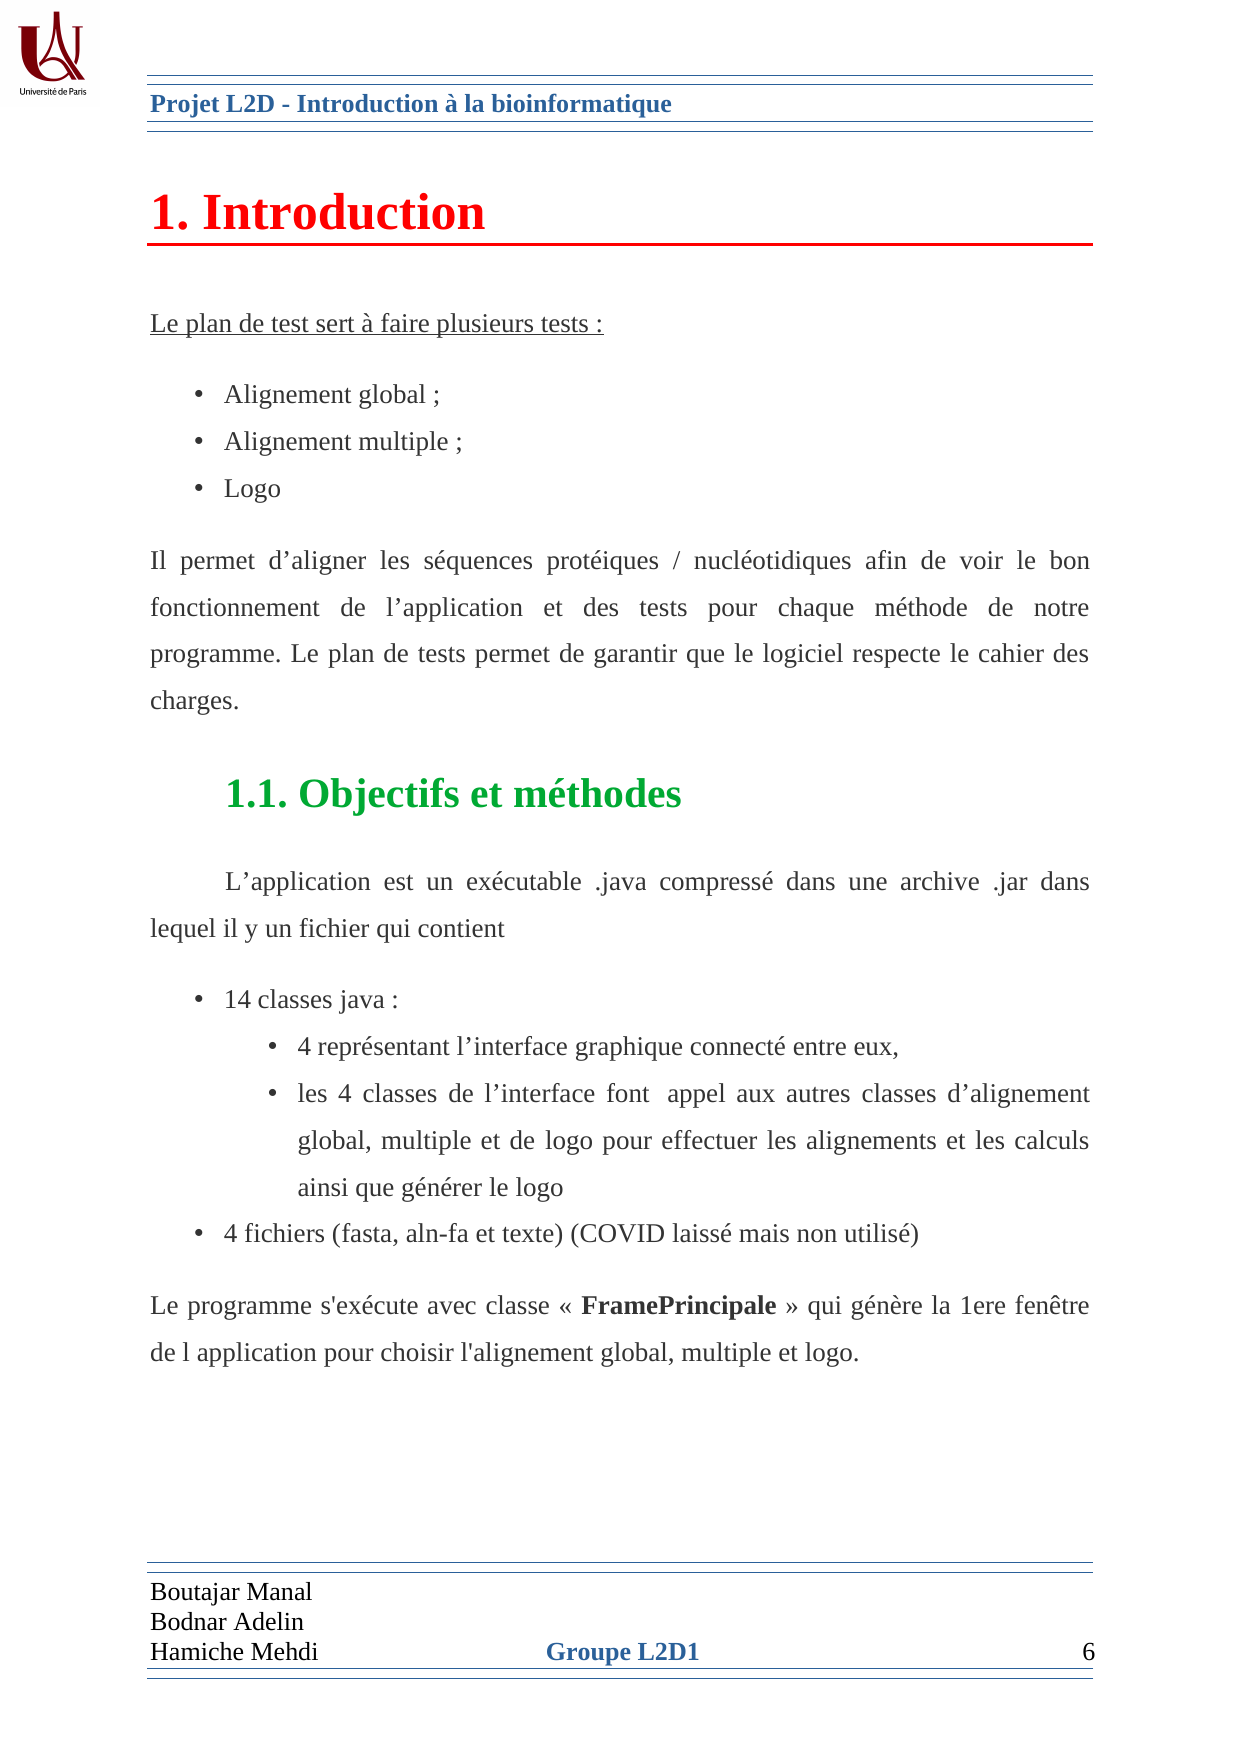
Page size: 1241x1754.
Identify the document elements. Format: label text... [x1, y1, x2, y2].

list 14 classes java : [194, 983, 1090, 1015]
subtitle 1.1. Objectifs et méthodes [150, 768, 1090, 816]
list 4 fichiers (fasta, aln-fa et texte) (COVID laissé mais non utilisé) [194, 1217, 1090, 1248]
text Le plan de test sert à faire plusieurs tests : [150, 307, 1090, 338]
list Alignement multiple ; [194, 425, 1090, 457]
list Logo [194, 472, 1090, 503]
subtitle 1. Introduction [147, 178, 1093, 243]
list 4 représentant l’interface graphique connecté entre eux, [268, 1030, 1090, 1062]
picture [0, 0, 101, 107]
text L’application est un exécutable .java compressé dans une archive .jar dans lequel il y un fichier qui contient [150, 865, 1090, 943]
text Le programme s'exécute avec classe « FramePrincipale » qui génère la 1ere fenêtre de l application pour choisir l'alignement global, multiple et logo. [150, 1289, 1090, 1367]
list Alignement global ; [194, 378, 1090, 410]
list les 4 classes de l’interface font appel aux autres classes d’alignement global, multiple et de logo pour effectuer les alignements et les calculs ainsi que générer le logo [268, 1077, 1090, 1202]
text Il permet d’aligner les séquences protéiques / nucléotidiques afin de voir le bon fonctionnement de l’application et des tests pour chaque méthode de notre programme. Le plan de tests permet de garantir que le logiciel respecte le cahier des charges. [150, 544, 1090, 715]
